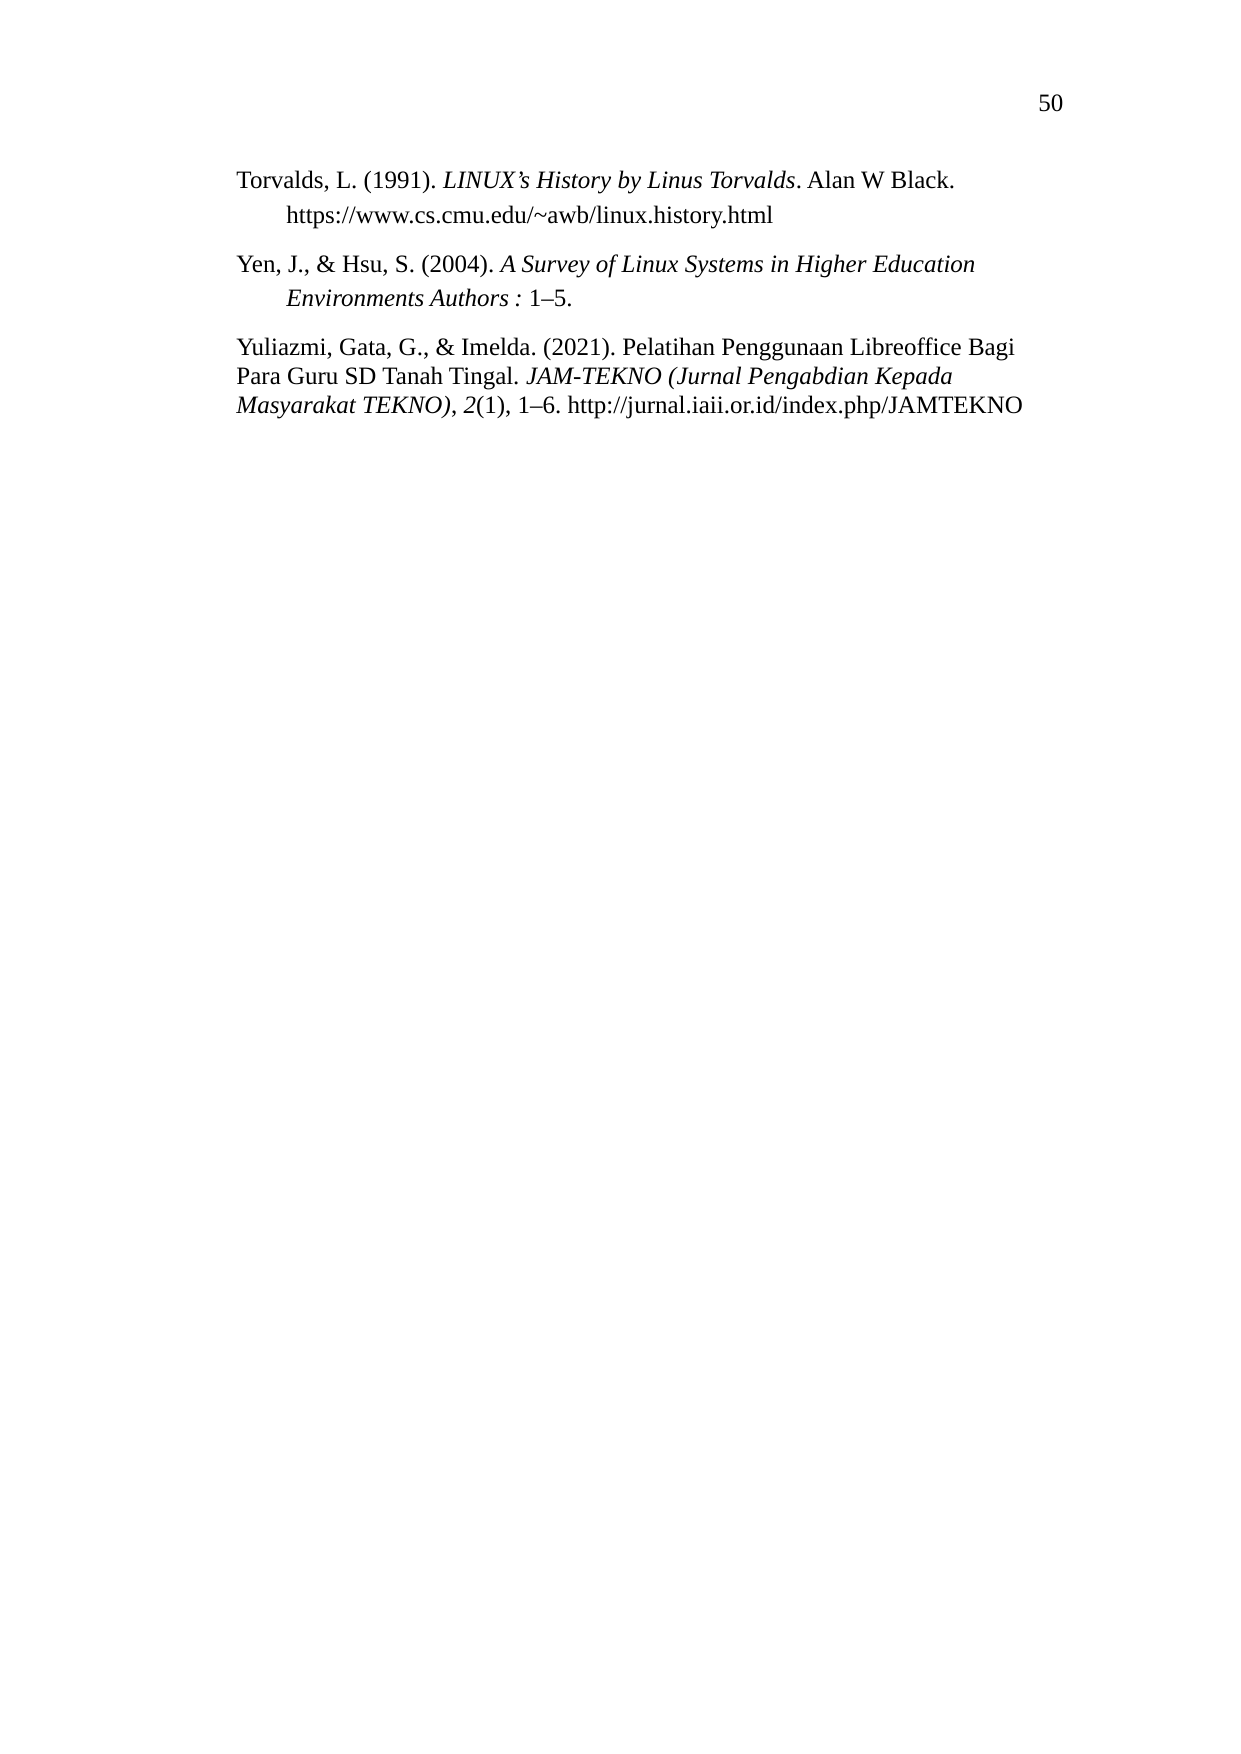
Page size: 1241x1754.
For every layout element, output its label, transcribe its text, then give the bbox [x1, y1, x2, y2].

text Yuliazmi, Gata, G., & Imelda. (2021). Pelatihan Penggunaan Libreoffice Bagi Para Guru SD Tanah Tingal. JAM-TEKNO (Jurnal Pengabdian Kepada Masyarakat TEKNO), 2(1), 1–6. http://jurnal.iaii.or.id/index.php/JAMTEKNO [236, 332, 1063, 419]
text Yen, J., & Hsu, S. (2004). A Survey of Linux Systems in Higher Education Environments Authors : 1–5. [236, 249, 1063, 312]
text ‌ [236, 576, 1063, 626]
text Torvalds, L. (1991). LINUX’s History by Linus Torvalds. Alan W Black. https://www.cs.cmu.edu/~awb/linux.history.html [236, 165, 1063, 228]
